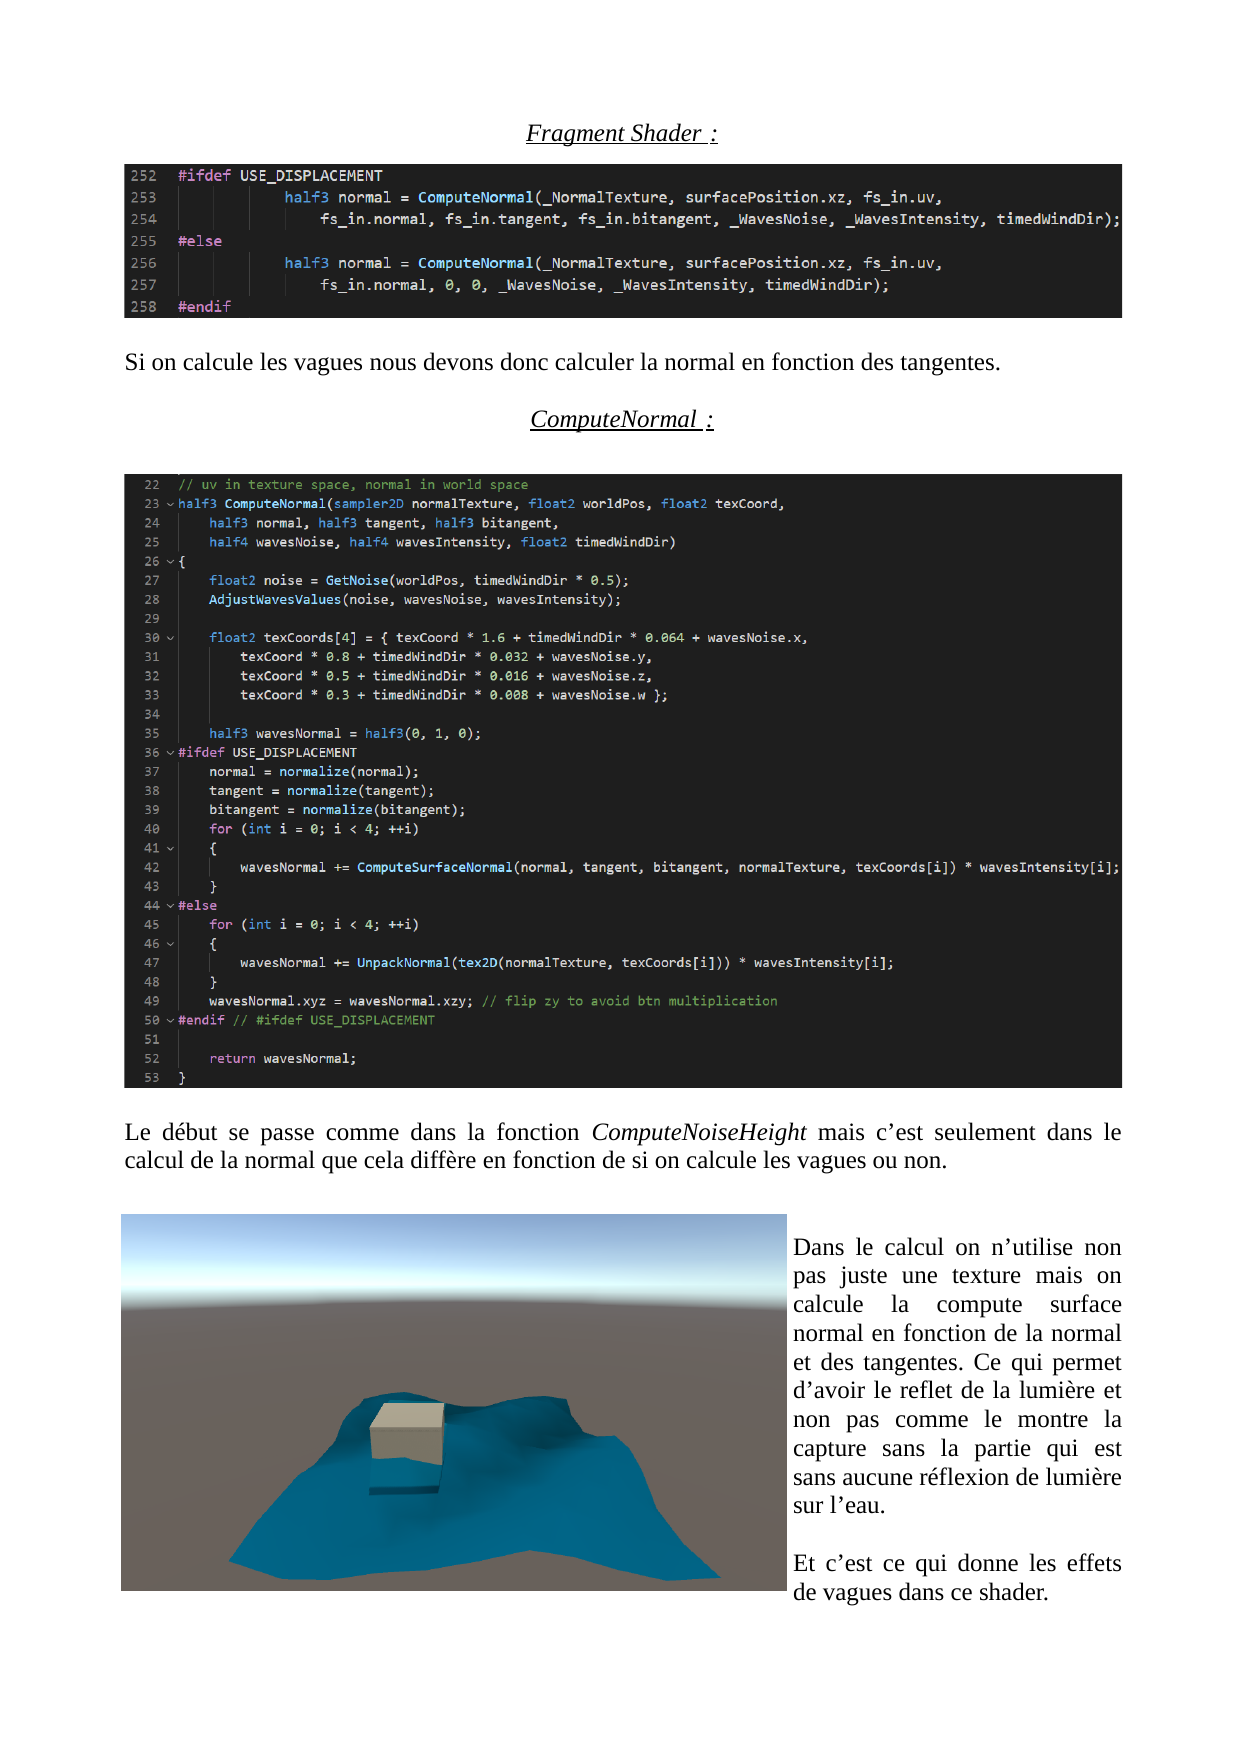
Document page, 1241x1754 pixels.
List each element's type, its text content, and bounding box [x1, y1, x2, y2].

text Si on calcule les vagues nous devons donc calculer la normal en fonction des tangentes. [124, 347, 1122, 375]
picture [121, 1214, 787, 1591]
text Le début se passe comme dans la fonction ComputeNoiseHeight mais c’est seulement dans le calcul de la normal que cela diffère en fonction de si on calcule les vagues ou non. [124, 1117, 1122, 1174]
text ComputeNormal : [124, 404, 1122, 433]
text Et c’est ce qui donne les effets de vagues dans ce shader. [130, 1548, 1122, 1605]
picture [124, 474, 1123, 1088]
text Fragment Shader : [124, 118, 1122, 147]
text Dans le calcul on n’utilise non pas juste une texture mais on calcule la compute surface normal en fonction de la normal et des tangentes. Ce qui permet d’avoir le reflet de la lumière et non pas comme le montre la capture sans la partie qui est sans aucune réflexion de lumière sur l’eau. [787, 1232, 1122, 1519]
picture [124, 164, 1123, 318]
